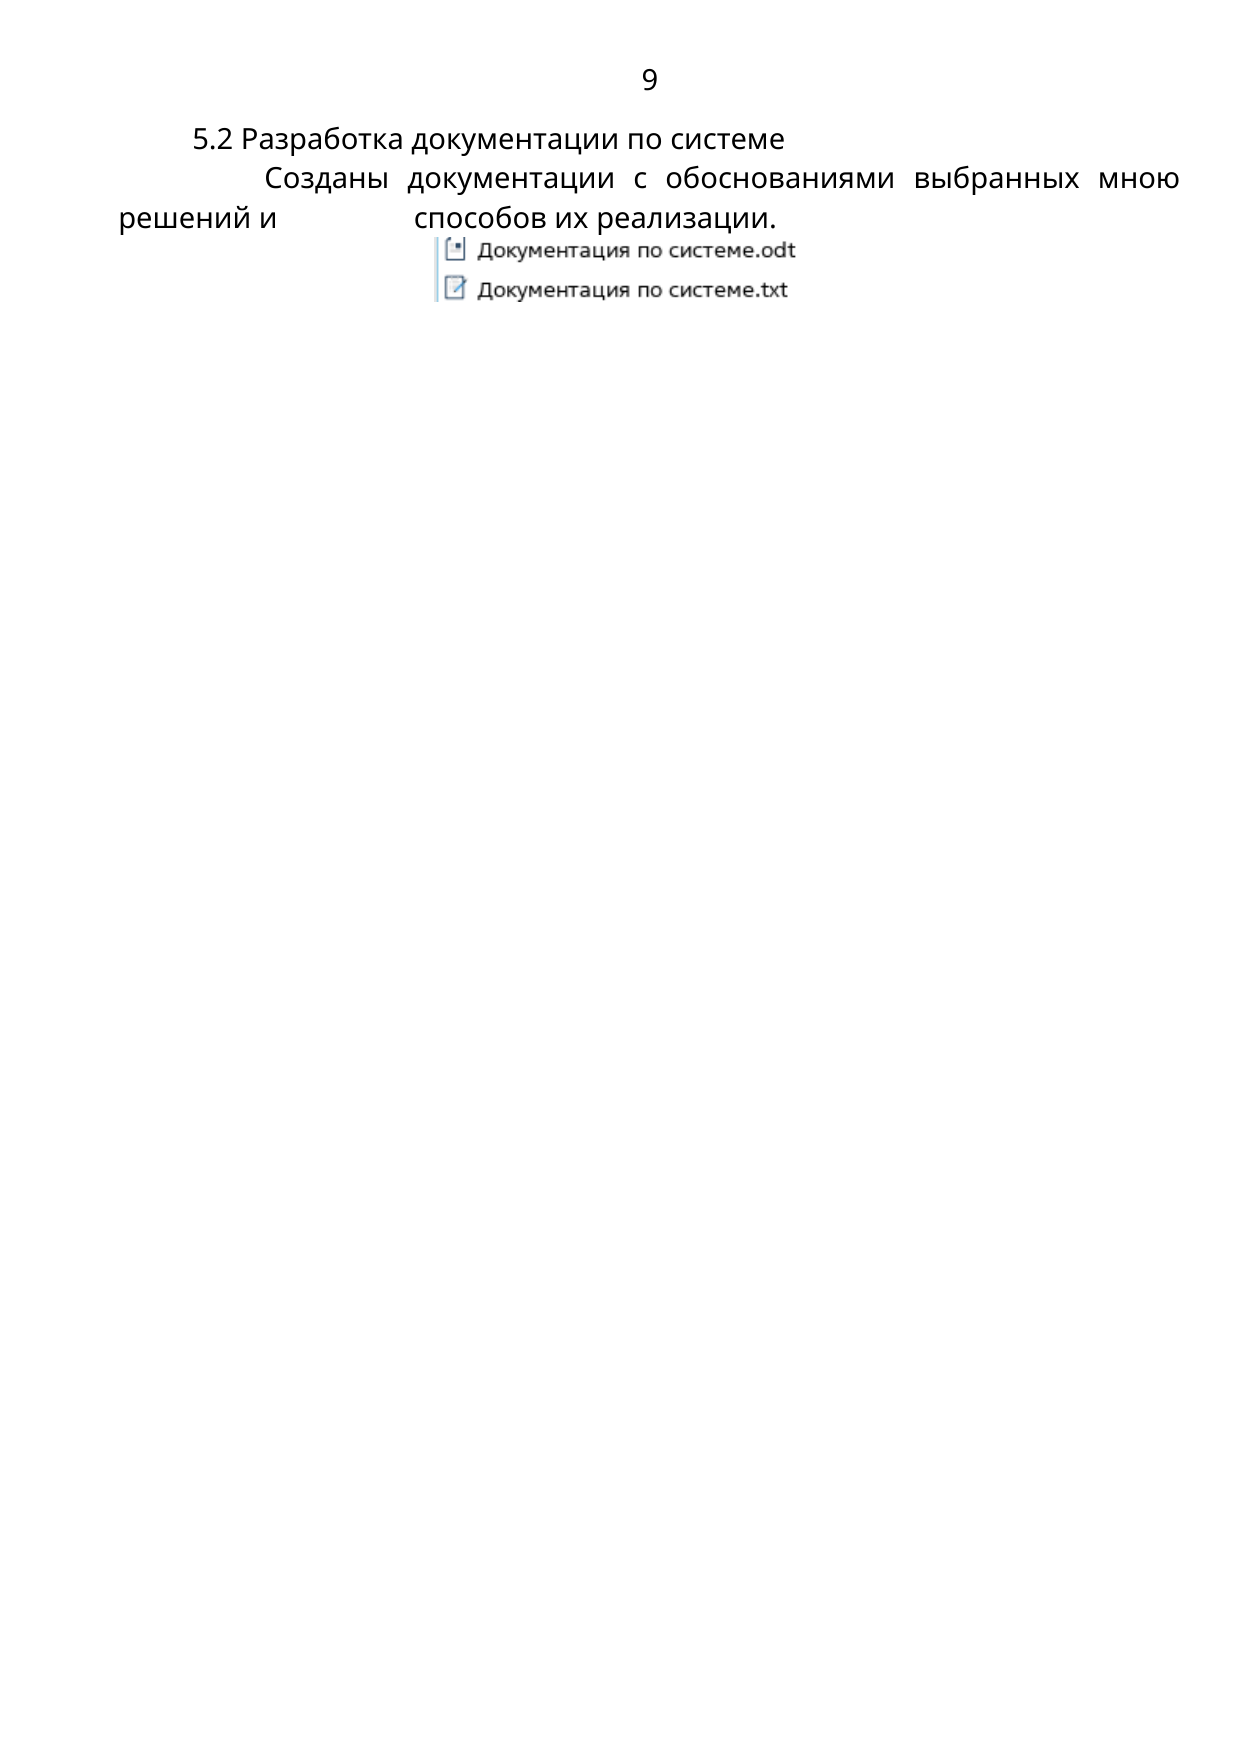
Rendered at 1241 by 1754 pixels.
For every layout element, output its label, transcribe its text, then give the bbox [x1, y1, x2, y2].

picture [434, 237, 866, 302]
text 5.2 Разработка документации по системе [118, 118, 1181, 158]
text Созданы документации с обоснованиями выбранных мною решений и способов их реализации. [118, 158, 1181, 237]
